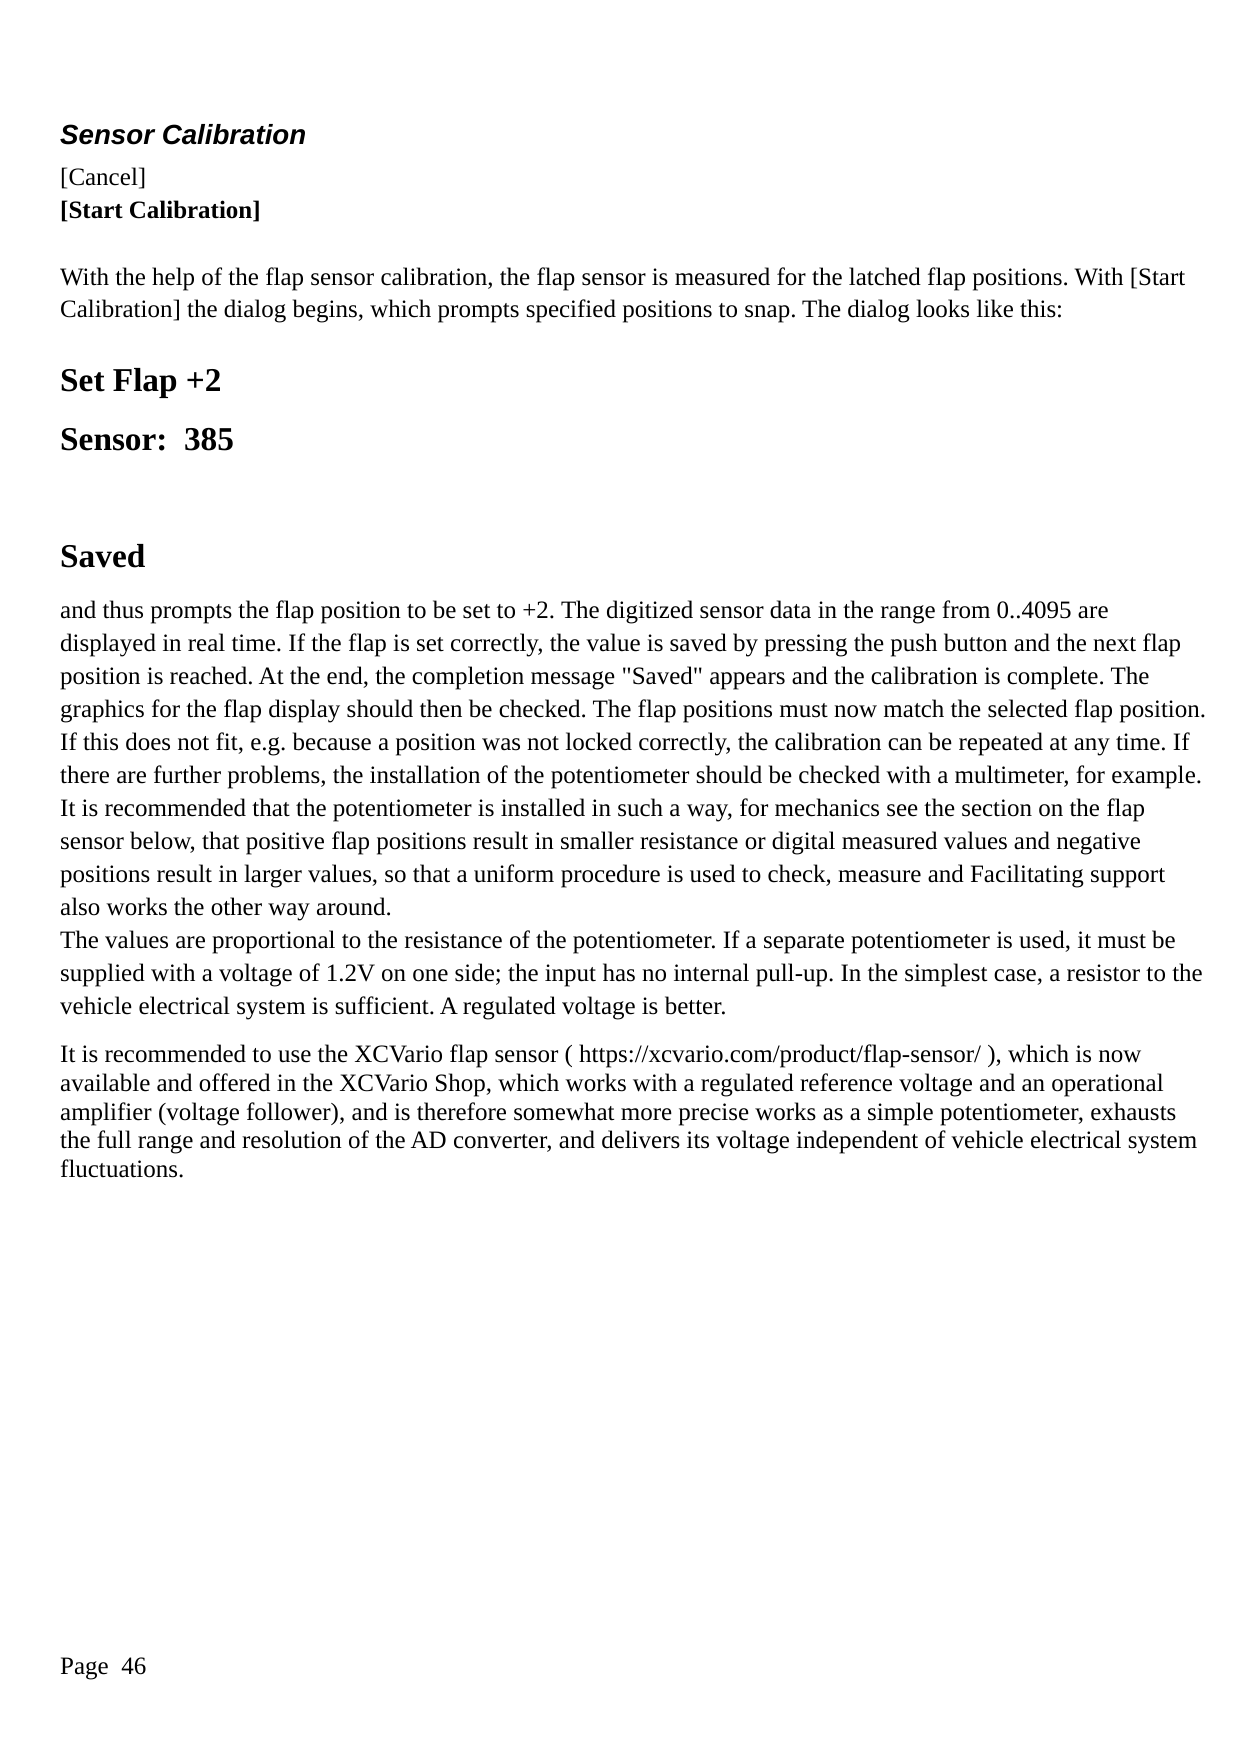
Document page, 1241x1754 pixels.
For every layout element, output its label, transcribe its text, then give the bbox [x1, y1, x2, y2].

text With the help of the flap sensor calibration, the flap sensor is measured for the latched flap positions. With [Start Calibration] the dialog begins, which prompts specified positions to snap. The dialog looks like this: [60, 262, 1207, 323]
subtitle Sensor Calibration [60, 118, 1207, 150]
text Saved [60, 537, 1207, 575]
text [Start Calibration] [60, 196, 1207, 224]
text Set Flap +2 [60, 361, 1207, 399]
text It is recommended to use the XCVario flap sensor ( https://xcvario.com/product/flap-sensor/ ), which is now available and offered in the XCVario Shop, which works with a regulated reference voltage and an operational amplifier (voltage follower), and is therefore somewhat more precise works as a simple potentiometer, exhausts the full range and resolution of the AD converter, and delivers its voltage independent of vehicle electrical system fluctuations. [60, 1039, 1207, 1183]
text and thus prompts the flap position to be set to +2. The digitized sensor data in the range from 0..4095 are displayed in real time. If the flap is set correctly, the value is saved by pressing the push button and the next flap position is reached. At the end, the completion message "Saved" appears and the calibration is complete. The graphics for the flap display should then be checked. The flap positions must now match the selected flap position. If this does not fit, e.g. because a position was not locked correctly, the calibration can be repeated at any time. If there are further problems, the installation of the potentiometer should be checked with a multimeter, for example. It is recommended that the potentiometer is installed in such a way, for mechanics see the section on the flap sensor below, that positive flap positions result in smaller resistance or digital measured values and negative positions result in larger values, so that a uniform procedure is used to check, measure and Facilitating support also works the other way around. The values are proportional to the resistance of the potentiometer. If a separate potentiometer is used, it must be supplied with a voltage of 1.2V on one side; the input has no internal pull-up. In the simplest case, a resistor to the vehicle electrical system is sufficient. A regulated voltage is better. [60, 595, 1207, 1020]
text Sensor: 385 [60, 419, 1207, 458]
text [Cancel] [60, 162, 1207, 191]
